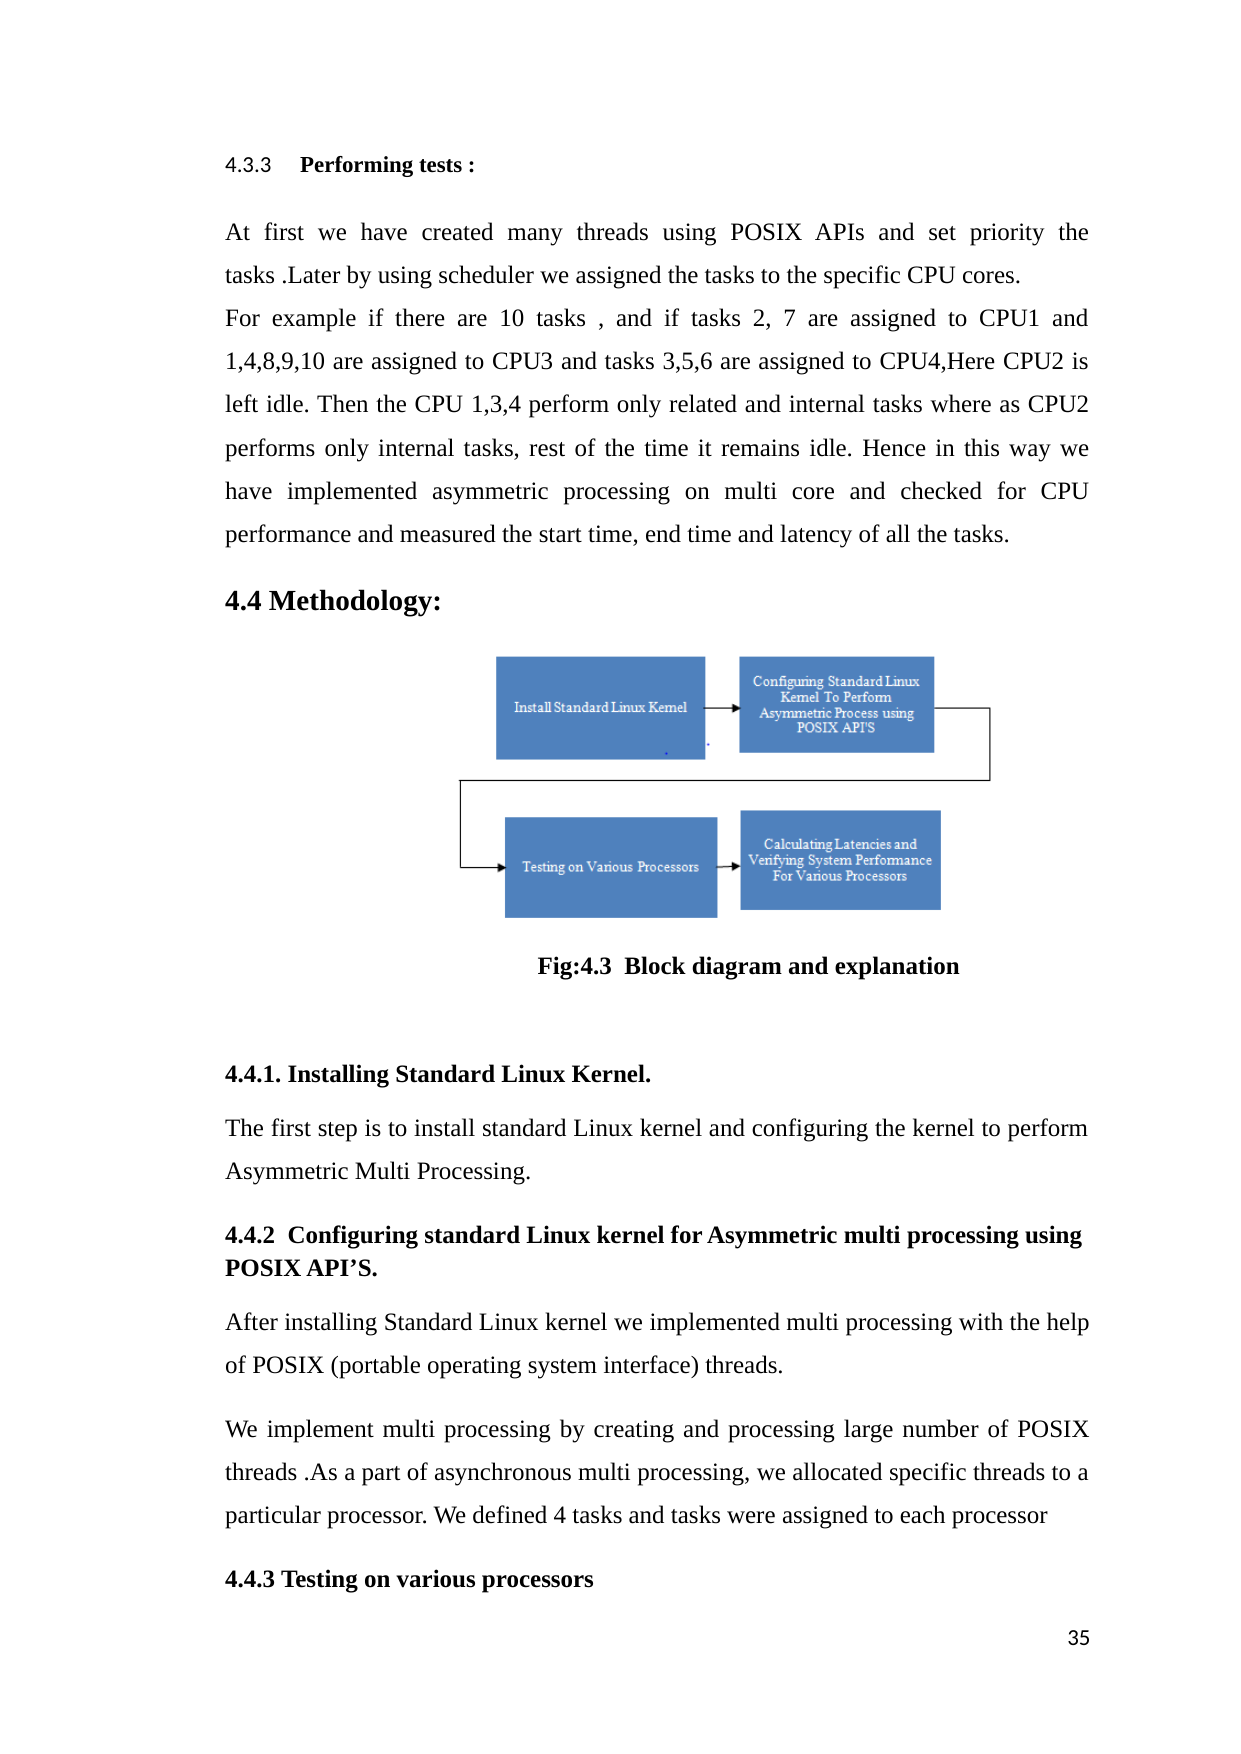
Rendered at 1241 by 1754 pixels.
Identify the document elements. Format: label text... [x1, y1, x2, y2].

subtitle Fig:4.3 Block diagram and explanation [225, 951, 1090, 980]
subtitle 4.4.2 Configuring standard Linux kernel for Asymmetric multi processing using POSIX API’S. [225, 1220, 1090, 1282]
list Performing tests : [225, 150, 1090, 178]
text For example if there are 10 tasks , and if tasks 2, 7 are assigned to CPU1 and 1,4,8,9,10 are assigned to CPU3 and tasks 3,5,6 are assigned to CPU4,Here CPU2 is left idle. Then the CPU 1,3,4 perform only related and internal tasks where as CPU2 performs only internal tasks, rest of the time it remains idle. Hence in this way we have implemented asymmetric processing on multi core and checked for CPU performance and measured the start time, end time and latency of all the tasks. [225, 303, 1090, 548]
subtitle 4.4.3 Testing on various processors [225, 1564, 1090, 1593]
subtitle 4.4 Methodology: [225, 583, 1090, 616]
picture [428, 642, 1007, 927]
subtitle 4.4.1. Installing Standard Linux Kernel. [225, 1059, 1090, 1088]
text The first step is to install standard Linux kernel and configuring the kernel to perform Asymmetric Multi Processing. [225, 1113, 1090, 1185]
text We implement multi processing by creating and processing large number of POSIX threads .As a part of asynchronous multi processing, we allocated specific threads to a particular processor. We defined 4 tasks and tasks were assigned to each processor [225, 1414, 1090, 1529]
text After installing Standard Linux kernel we implemented multi processing with the help of POSIX (portable operating system interface) threads. [225, 1307, 1090, 1379]
text At first we have created many threads using POSIX APIs and set priority the tasks .Later by using scheduler we assigned the tasks to the specific CPU cores. [225, 217, 1090, 289]
